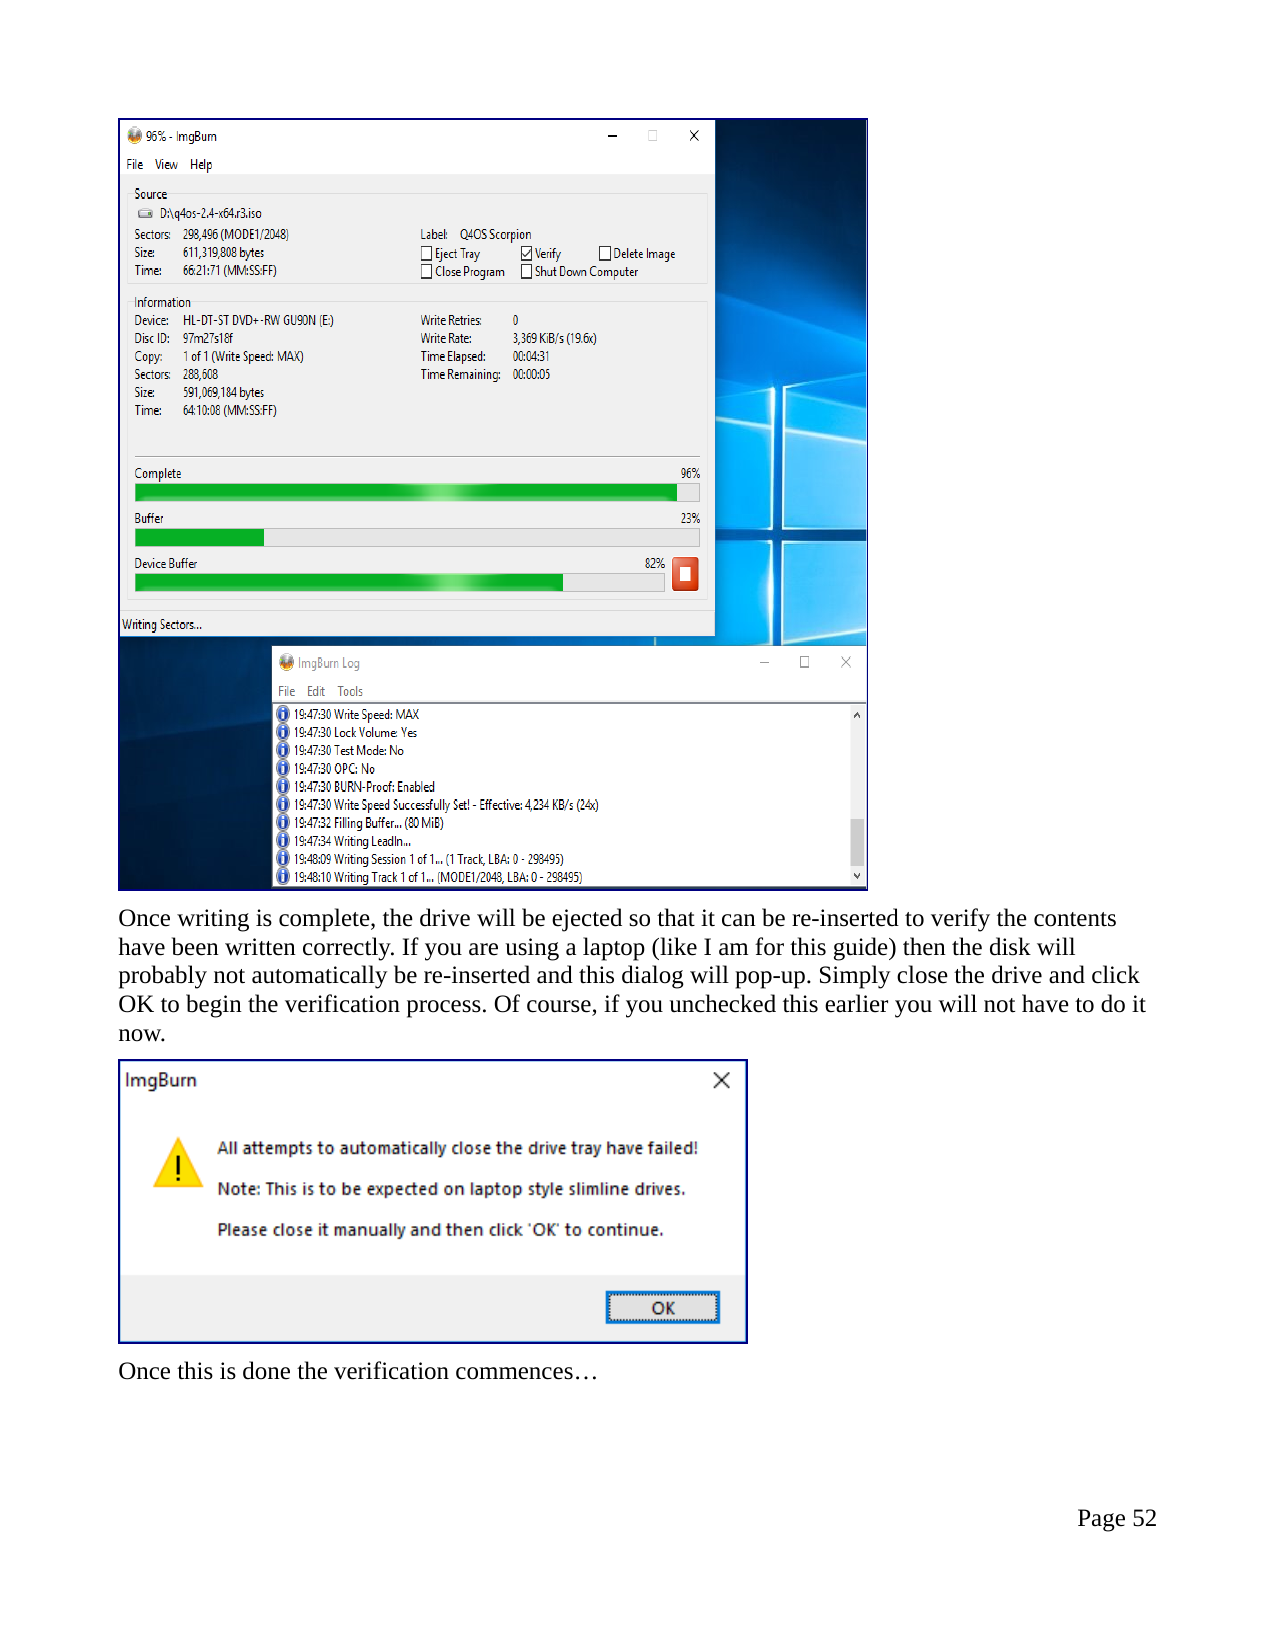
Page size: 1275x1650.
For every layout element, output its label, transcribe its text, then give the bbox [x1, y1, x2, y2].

text Once this is done the verification commences… [118, 1356, 1157, 1385]
picture [120, 1061, 746, 1342]
text Once writing is complete, the drive will be ejected so that it can be re-inserted to verify the contents have been written correctly. If you are using a laptop (like I am for this guide) then the disk will probably not automatically be re-inserted and this dialog will pop-up. Simply close the drive and click OK to begin the verification process. Of course, if you unchecked this earlier you will not have to do it now. [118, 903, 1157, 1047]
picture [120, 120, 867, 889]
